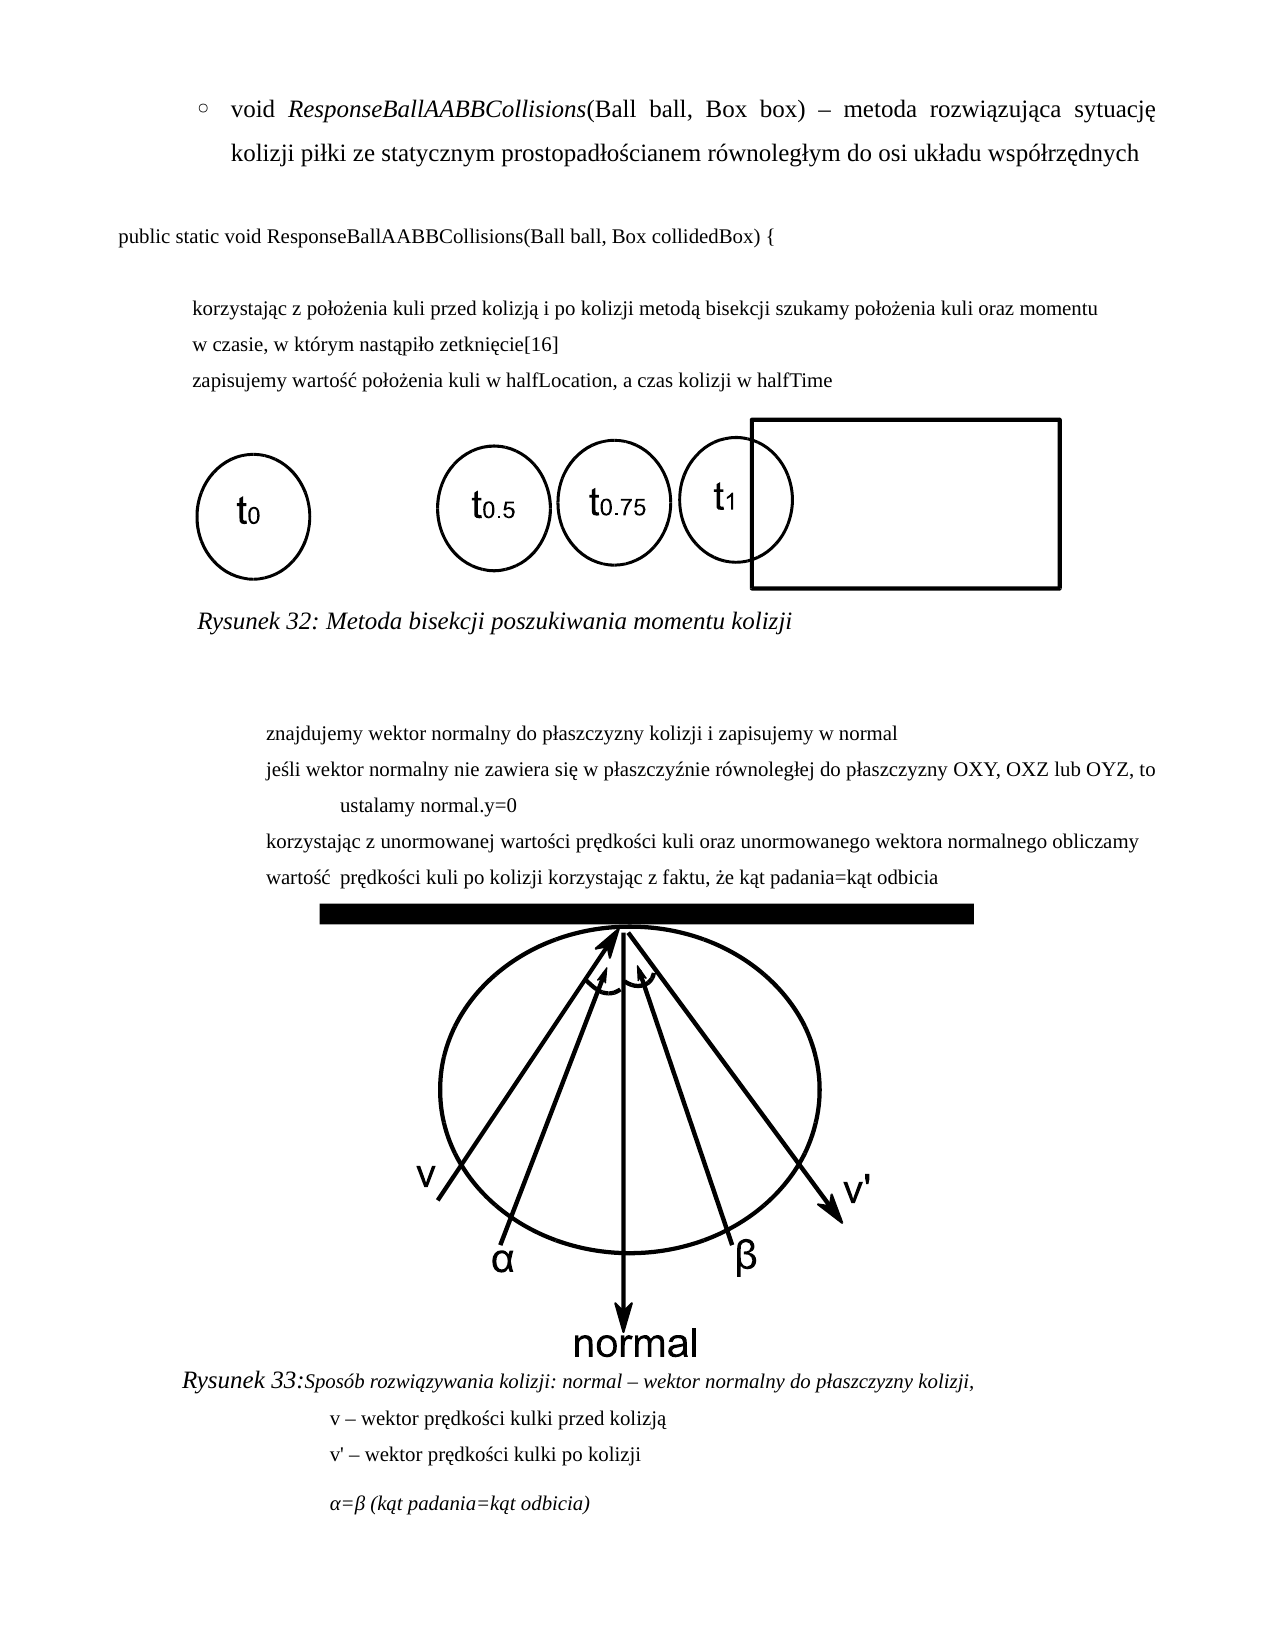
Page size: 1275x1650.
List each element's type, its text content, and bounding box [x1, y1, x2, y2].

list void ResponseBallAABBCollisions(Ball ball, Box box) – metoda rozwiązująca sytuację kolizji piłki ze statycznym prostopadłościanem równoległym do osi układu współrzędnych [193, 94, 1157, 166]
text korzystając z unormowanej wartości prędkości kuli oraz unormowanego wektora normalnego obliczamy wartość prędkości kuli po kolizji korzystając z faktu, że kąt padania=kąt odbicia [118, 829, 1157, 889]
text v – wektor prędkości kulki przed kolizją [182, 1406, 1117, 1430]
text znajdujemy wektor normalny do płaszczyzny kolizji i zapisujemy w normal [118, 721, 1157, 745]
text zapisujemy wartość położenia kuli w halfLocation, a czas kolizji w halfTime [118, 368, 1157, 392]
text korzystając z położenia kuli przed kolizją i po kolizji metodą bisekcji szukamy położenia kuli oraz momentu w czasie, w którym nastąpiło zetknięcie[16] [118, 296, 1157, 356]
text v' – wektor prędkości kulki po kolizji [182, 1442, 1117, 1466]
text [180, 902, 1118, 1516]
text Rysunek 33:Sposób rozwiązywania kolizji: normal – wektor normalny do płaszczyzny kolizji, [182, 916, 1117, 1394]
text jeśli wektor normalny nie zawiera się w płaszczyźnie równoległej do płaszczyzny OXY, OXZ lub OYZ, to ustalamy normal.y=0 [118, 757, 1157, 817]
text public static void ResponseBallAABBCollisions(Ball ball, Box collidedBox) { [118, 224, 1157, 248]
text Rysunek 32: Metoda bisekcji poszukiwania momentu kolizji [197, 604, 1078, 635]
text α=β (kąt padania=kąt odbicia) [182, 1491, 1117, 1515]
